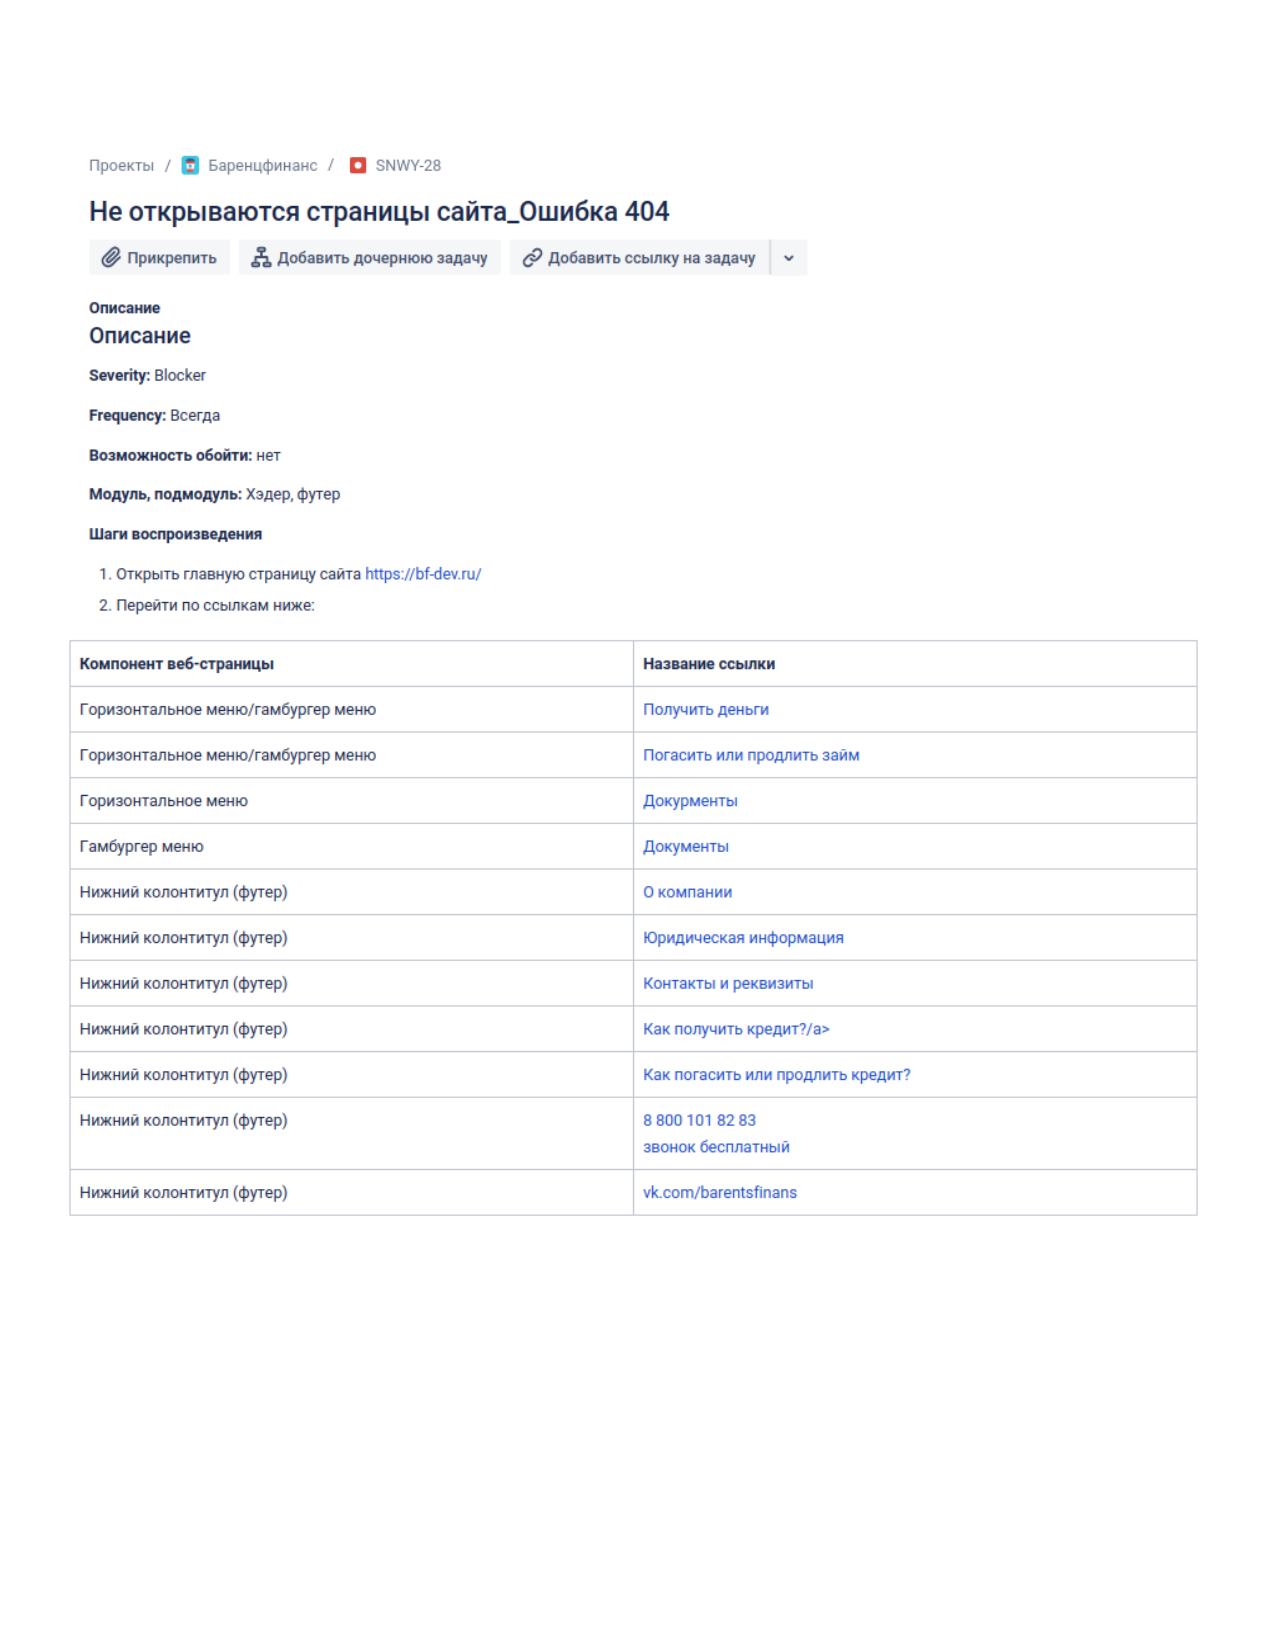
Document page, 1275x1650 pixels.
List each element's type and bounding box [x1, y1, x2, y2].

picture [67, 146, 1208, 1221]
